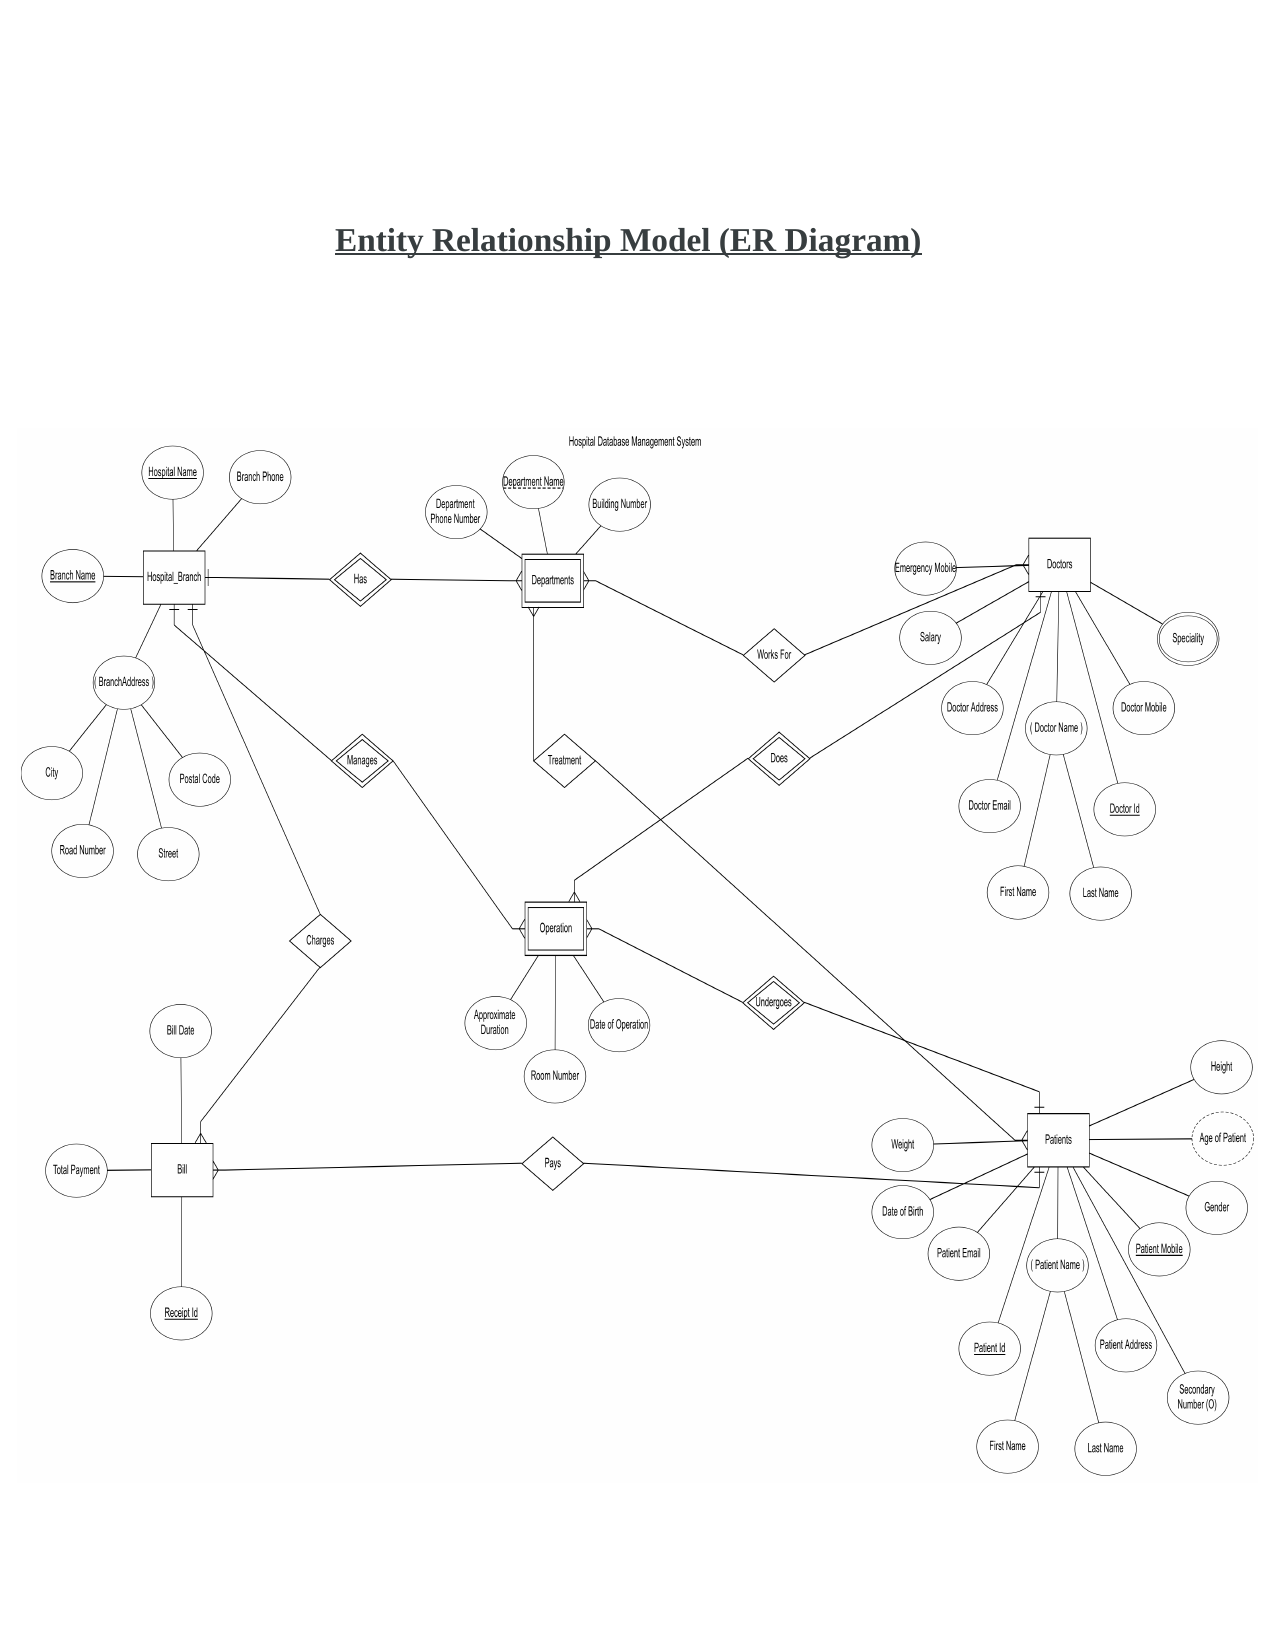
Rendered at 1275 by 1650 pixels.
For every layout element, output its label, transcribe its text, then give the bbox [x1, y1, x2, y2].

text Entity Relationship Model (ER Diagram) [118, 220, 1155, 259]
picture [17, 428, 1258, 1483]
